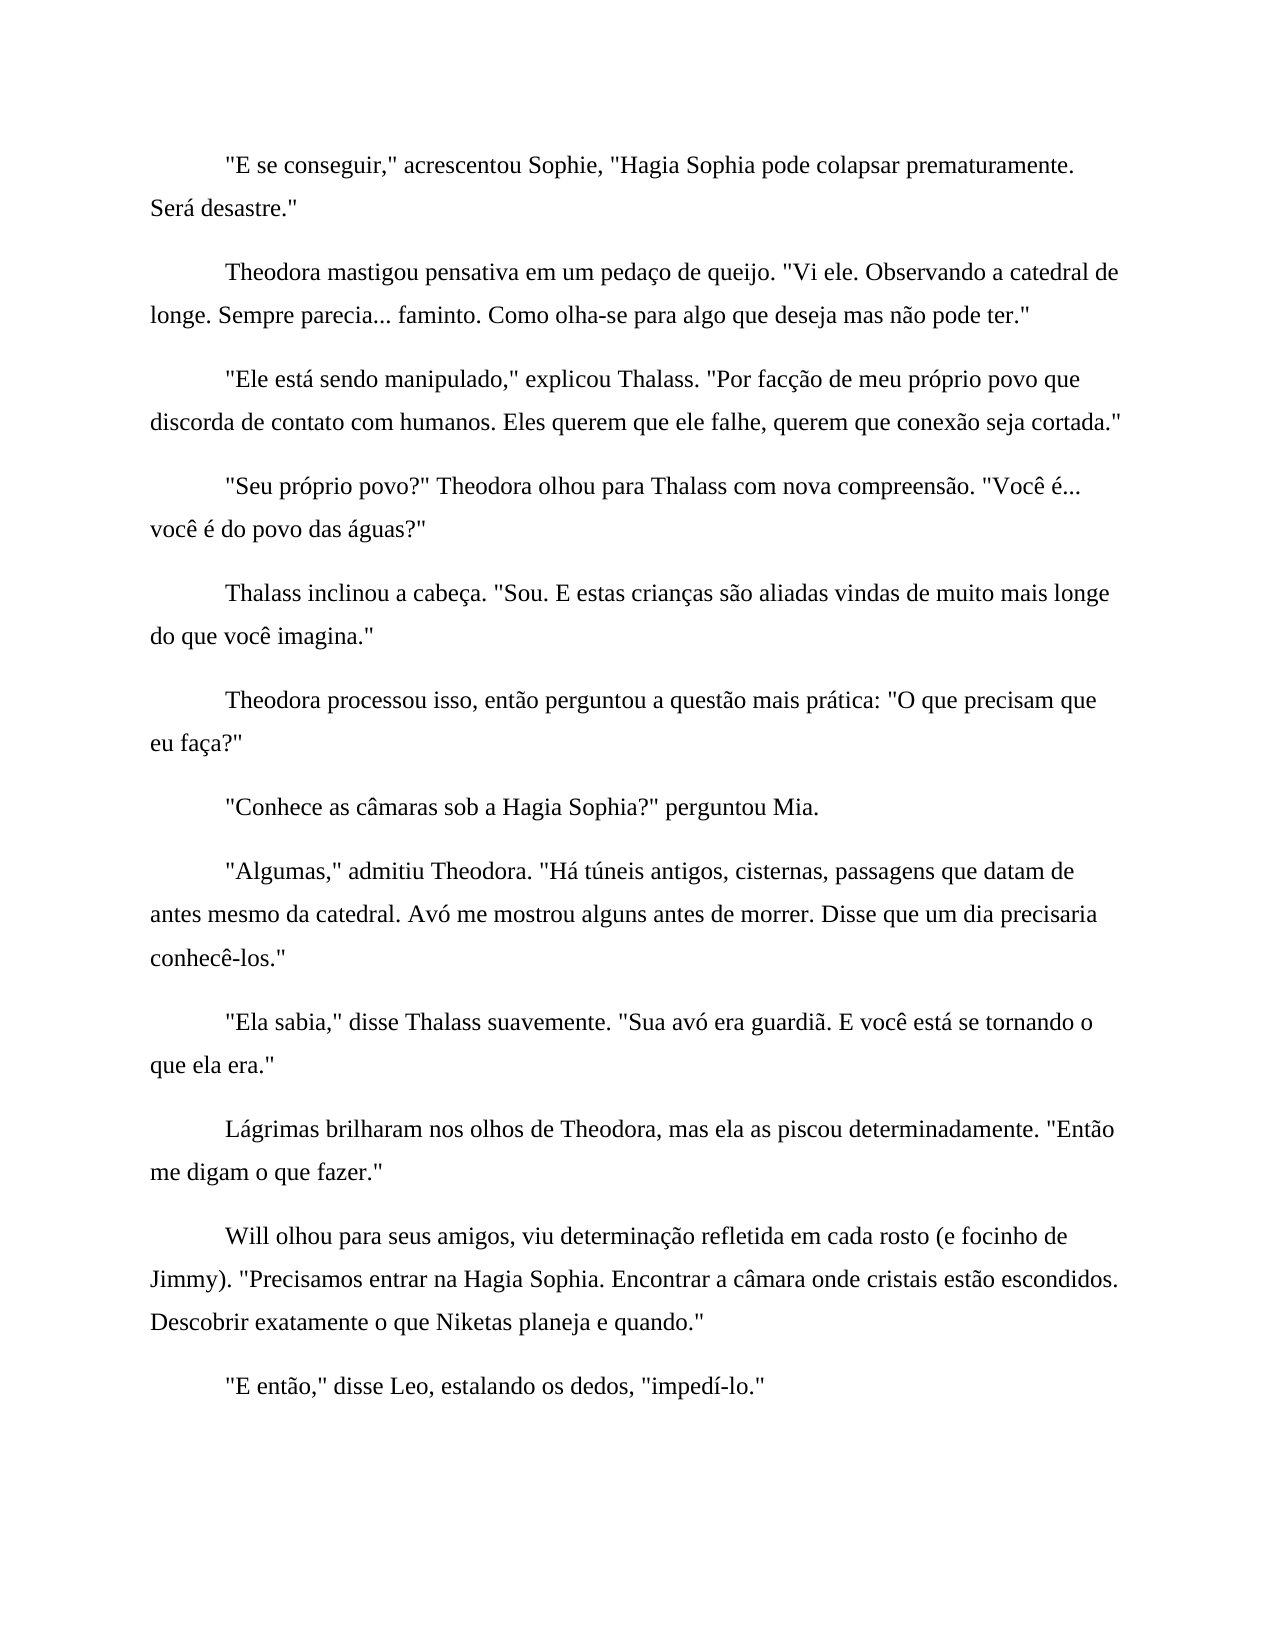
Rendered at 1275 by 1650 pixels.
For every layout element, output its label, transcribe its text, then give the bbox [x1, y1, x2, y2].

text "E então," disse Leo, estalando os dedos, "impedí-lo." [150, 1371, 1125, 1400]
text Theodora processou isso, então perguntou a questão mais prática: "O que precisam que eu faça?" [150, 685, 1125, 757]
text "Conhece as câmaras sob a Hagia Sophia?" perguntou Mia. [150, 792, 1125, 821]
text Theodora mastigou pensativa em um pedaço de queijo. "Vi ele. Observando a catedral de longe. Sempre parecia... faminto. Como olha-se para algo que deseja mas não pode ter." [150, 257, 1125, 329]
text "Seu próprio povo?" Theodora olhou para Thalass com nova compreensão. "Você é... você é do povo das águas?" [150, 471, 1125, 543]
text "Ele está sendo manipulado," explicou Thalass. "Por facção de meu próprio povo que discorda de contato com humanos. Eles querem que ele falhe, querem que conexão seja cortada." [150, 364, 1125, 436]
text Will olhou para seus amigos, viu determinação refletida em cada rosto (e focinho de Jimmy). "Precisamos entrar na Hagia Sophia. Encontrar a câmara onde cristais estão escondidos. Descobrir exatamente o que Niketas planeja e quando." [150, 1221, 1125, 1336]
text Lágrimas brilharam nos olhos de Theodora, mas ela as piscou determinadamente. "Então me digam o que fazer." [150, 1114, 1125, 1186]
text "Algumas," admitiu Theodora. "Há túneis antigos, cisternas, passagens que datam de antes mesmo da catedral. Avó me mostrou alguns antes de morrer. Disse que um dia precisaria conhecê-los." [150, 856, 1125, 971]
text "E se conseguir," acrescentou Sophie, "Hagia Sophia pode colapsar prematuramente. Será desastre." [150, 150, 1125, 222]
text "Ela sabia," disse Thalass suavemente. "Sua avó era guardiã. E você está se tornando o que ela era." [150, 1007, 1125, 1078]
text Thalass inclinou a cabeça. "Sou. E estas crianças são aliadas vindas de muito mais longe do que você imagina." [150, 578, 1125, 650]
